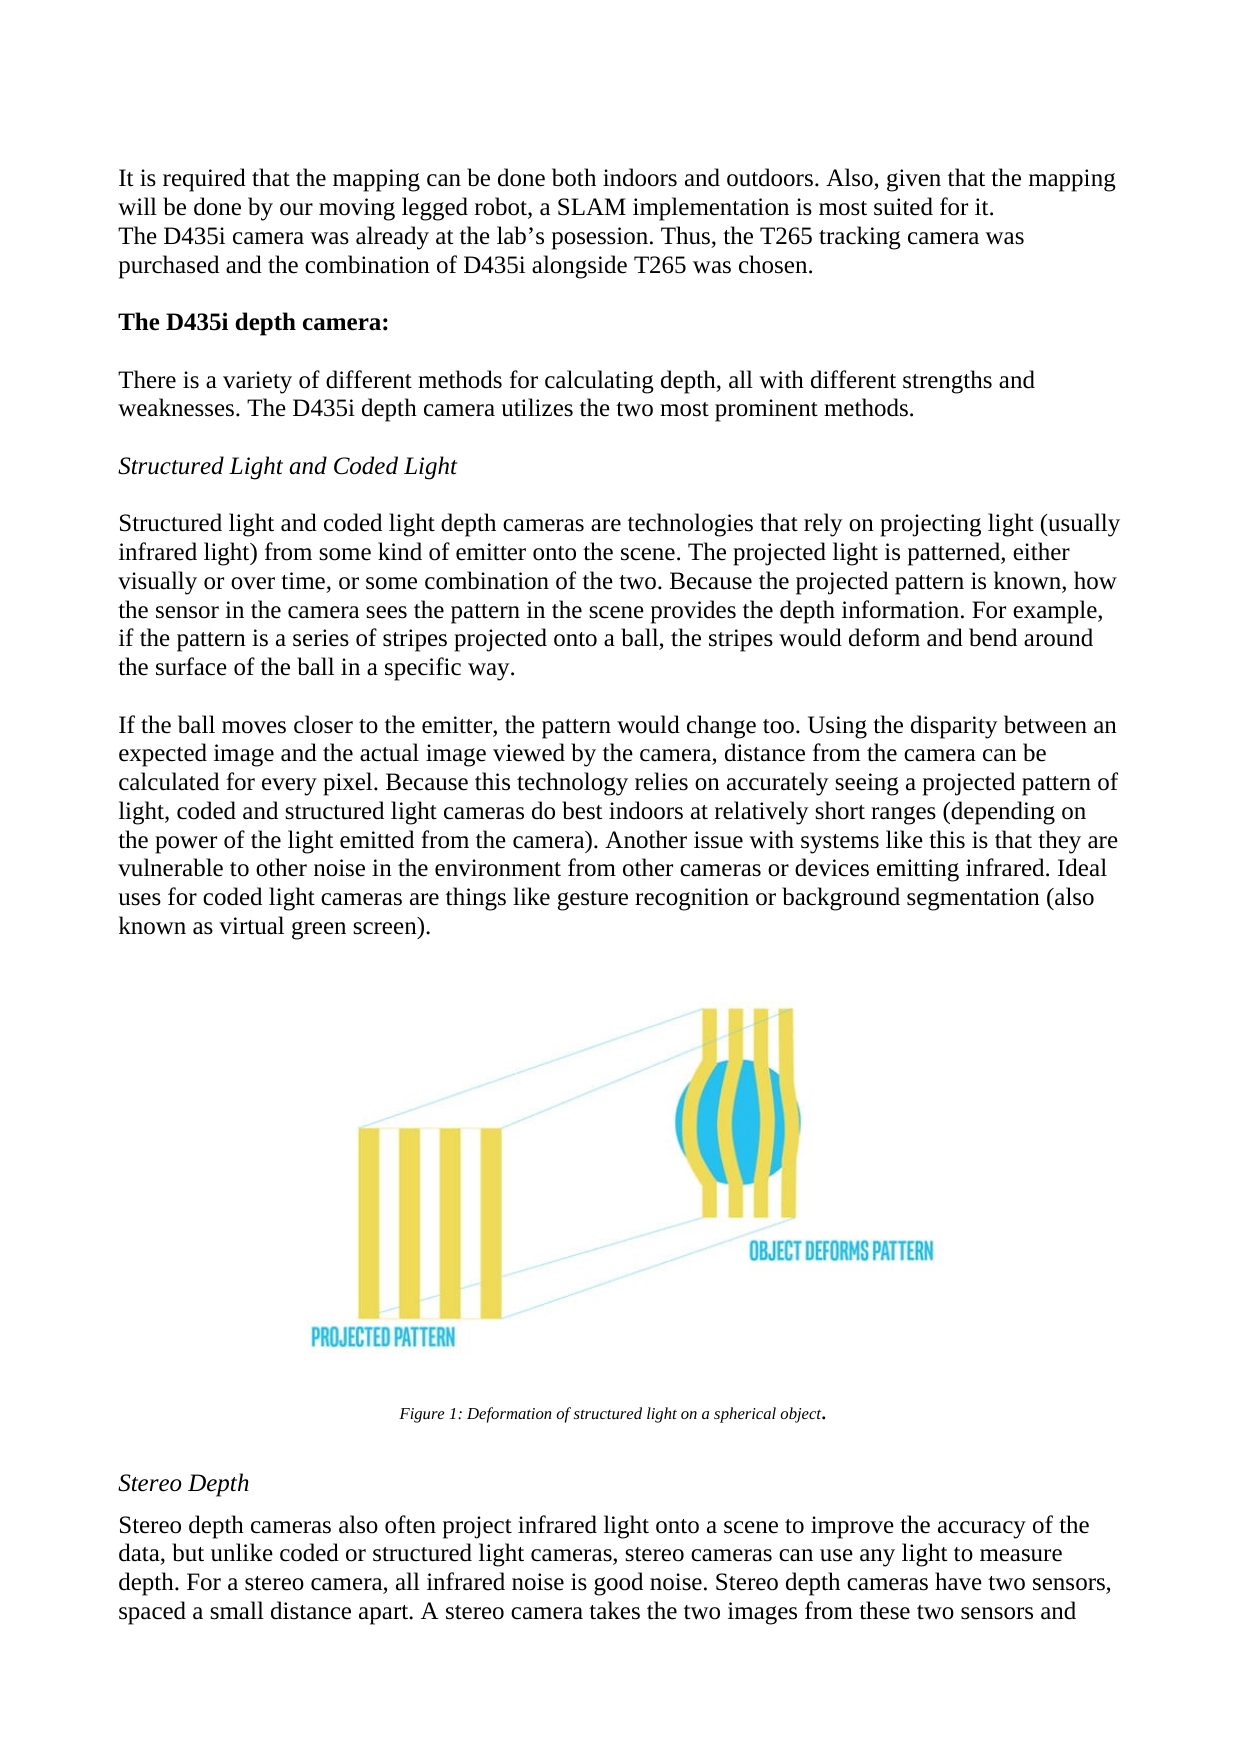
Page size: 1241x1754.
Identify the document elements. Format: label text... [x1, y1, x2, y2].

text It is required that the mapping can be done both indoors and outdoors. Also, given that the mapping will be done by our moving legged robot, a SLAM implementation is most suited for it. [118, 163, 1122, 221]
text Structured Light and Coded Light [118, 451, 1122, 480]
text If the ball moves closer to the emitter, the pattern would change too. Using the disparity between an expected image and the actual image viewed by the camera, distance from the camera can be calculated for every pixel. Because this technology relies on accurately seeing a projected pattern of light, coded and structured light cameras do best indoors at relatively short ranges (depending on the power of the light emitted from the camera). Another issue with systems like this is that they are vulnerable to other noise in the environment from other cameras or devices emitting infrared. Ideal uses for coded light cameras are things like gesture recognition or background segmentation (also known as virtual green screen). [118, 710, 1122, 940]
text There is a variety of different methods for calculating depth, all with different strengths and weaknesses. The D435i depth camera utilizes the two most prominent methods. [118, 365, 1122, 422]
text Stereo depth cameras also often project infrared light onto a scene to improve the accuracy of the data, but unlike coded or structured light cameras, stereo cameras can use any light to measure depth. For a stereo camera, all infrared noise is good noise. Stereo depth cameras have two sensors, spaced a small distance apart. A stereo camera takes the two images from these two sensors and [118, 1510, 1122, 1625]
text The D435i camera was already at the lab’s posession. Thus, the T265 tracking camera was purchased and the combination of D435i alongside T265 was chosen. [118, 221, 1122, 278]
text The D435i depth camera: [118, 307, 1122, 336]
picture [258, 977, 972, 1397]
subtitle Stereo Depth [118, 1468, 1122, 1497]
text Structured light and coded light depth cameras are technologies that rely on projecting light (usually infrared light) from some kind of emitter onto the scene. The projected light is patterned, either visually or over time, or some combination of the two. Because the projected pattern is known, how the sensor in the camera sees the pattern in the scene provides the depth information. For example, if the pattern is a series of stripes projected onto a ball, the stripes would deform and bend around the surface of the ball in a specific way. [118, 508, 1122, 681]
text Figure 1: Deformation of structured light on a spherical object. [258, 1397, 971, 1425]
